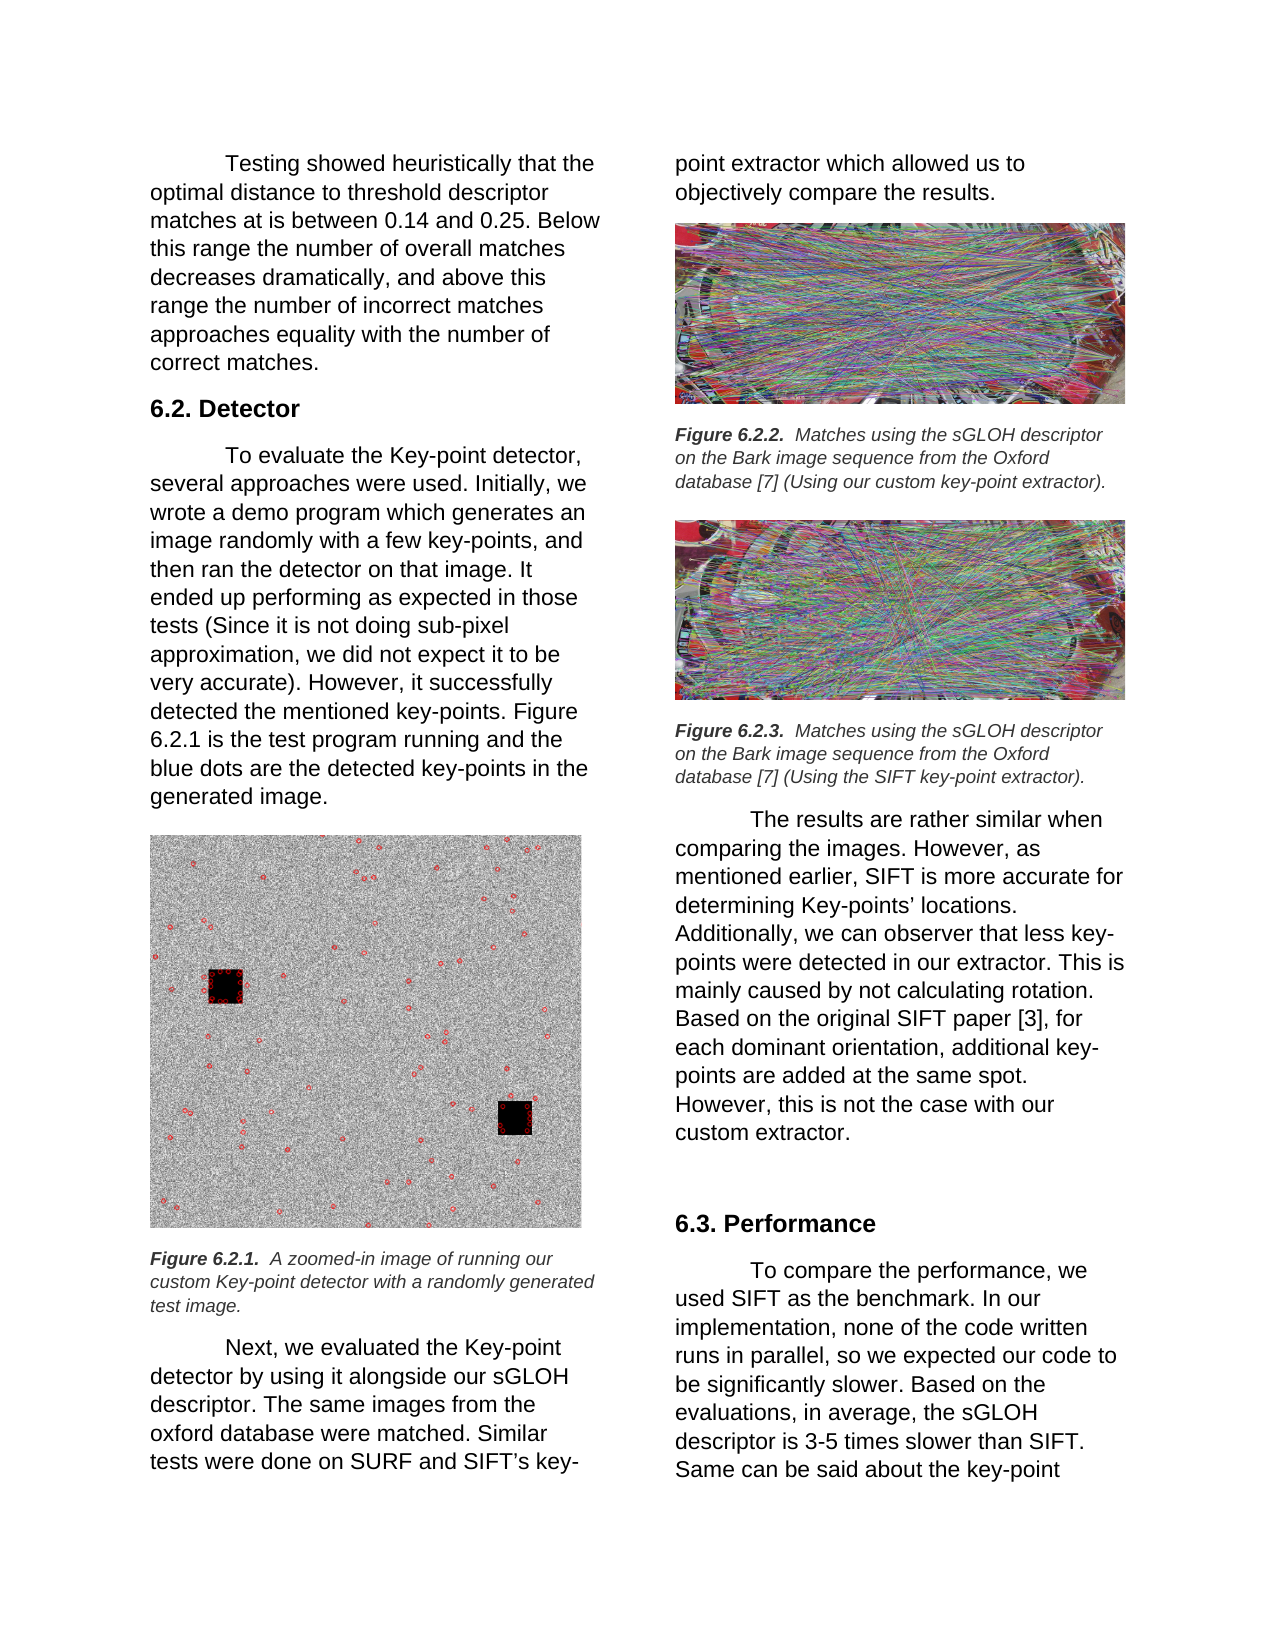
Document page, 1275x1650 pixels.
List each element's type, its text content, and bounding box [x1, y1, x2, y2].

text Testing showed heuristically that the optimal distance to threshold descriptor matches at is between 0.14 and 0.25. Below this range the number of overall matches decreases dramatically, and above this range the number of incorrect matches approaches equality with the number of correct matches. [150, 150, 600, 375]
text The results are rather similar when comparing the images. However, as mentioned earlier, SIFT is more accurate for determining Key-points’ locations. Additionally, we can observer that less key-points were detected in our extractor. This is mainly caused by not calculating rotation. Based on the original SIFT paper [3], for each dominant orientation, additional key-points are added at the same spot. However, this is not the case with our custom extractor. [675, 806, 1125, 1145]
text Figure 6.2.1. A zoomed-in image of running our custom Key-point detector with a randomly generated test image. [150, 828, 600, 1316]
text point extractor which allowed us to objectively compare the results. [675, 150, 1125, 205]
text Next, we evaluated the Key-point detector by using it alongside our sGLOH descriptor. The same images from the oxford database were matched. Similar tests were done on SURF and SIFT’s key- [150, 1334, 600, 1474]
text 6.2. Detector [150, 394, 600, 423]
text 6.3. Performance [675, 1209, 1125, 1238]
text To compare the performance, we used SIFT as the benchmark. In our implementation, none of the code written runs in parallel, so we expected our code to be significantly slower. Based on the evaluations, in average, the sGLOH descriptor is 3-5 times slower than SIFT. Same can be said about the key-point [675, 1257, 1125, 1482]
picture [675, 520, 1125, 700]
picture [675, 223, 1125, 404]
picture [150, 835, 582, 1228]
text To evaluate the Key-point detector, several approaches were used. Initially, we wrote a demo program which generates an image randomly with a few key-points, and then ran the detector on that image. It ended up performing as expected in those tests (Since it is not doing sub-pixel approximation, we did not expect it to be very accurate). However, it successfully detected the mentioned key-points. Figure 6.2.1 is the test program running and the blue dots are the detected key-points in the generated image. [150, 442, 600, 809]
text [675, 510, 1125, 520]
text Figure 6.2.3. Matches using the sGLOH descriptor on the Bark image sequence from the Oxford database [7] (Using the SIFT key-point extractor). [675, 700, 1125, 788]
text Figure 6.2.2. Matches using the sGLOH descriptor on the Bark image sequence from the Oxford database [7] (Using our custom key-point extractor). [675, 404, 1125, 492]
